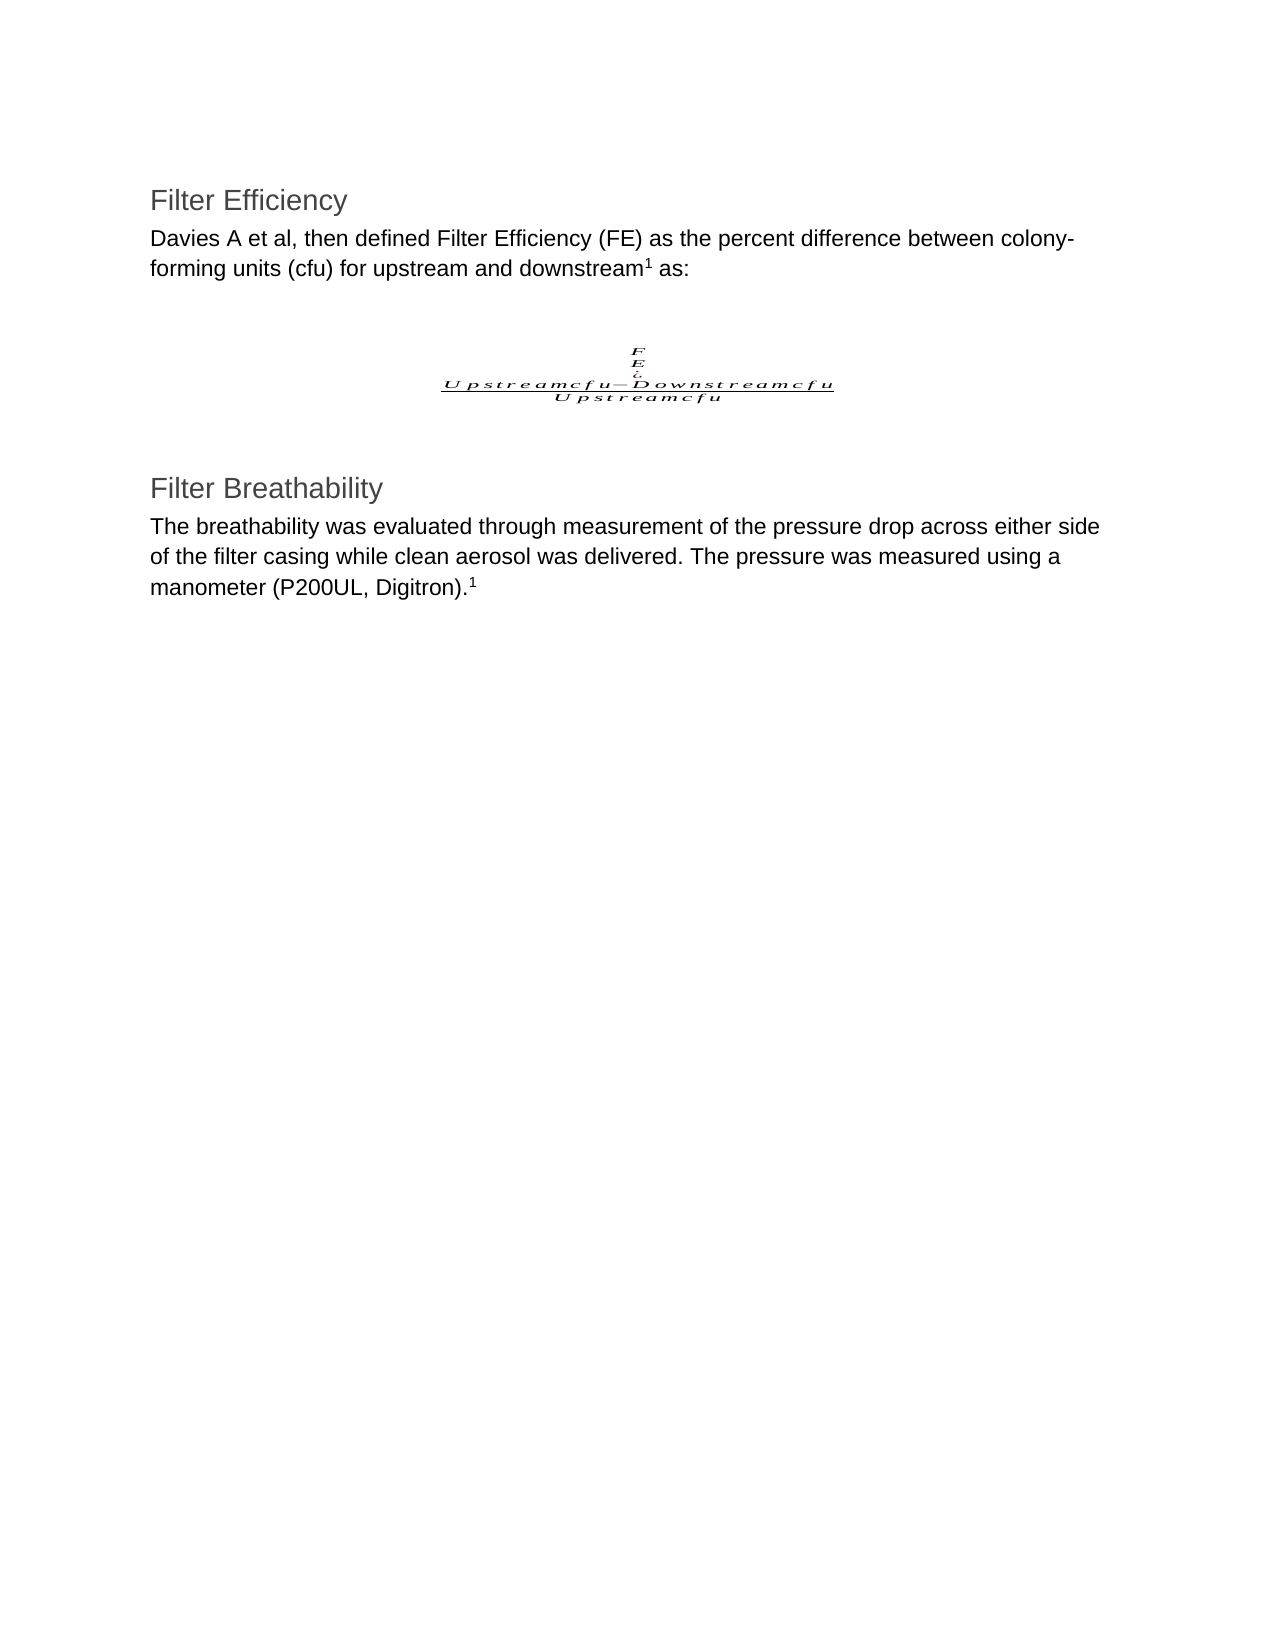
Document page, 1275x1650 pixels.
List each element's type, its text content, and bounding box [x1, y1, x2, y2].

text The breathability was evaluated through measurement of the pressure drop across either side of the filter casing while clean aerosol was delivered. The pressure was measured using a manometer (P200UL, Digitron).1 [150, 513, 1125, 600]
subtitle Filter Breathability [150, 471, 1125, 505]
subtitle Filter Efficiency [150, 183, 1125, 217]
text Davies A et al, then defined Filter Efficiency (FE) as the percent difference between colony-forming units (cfu) for upstream and downstream1 as: [150, 225, 1125, 282]
